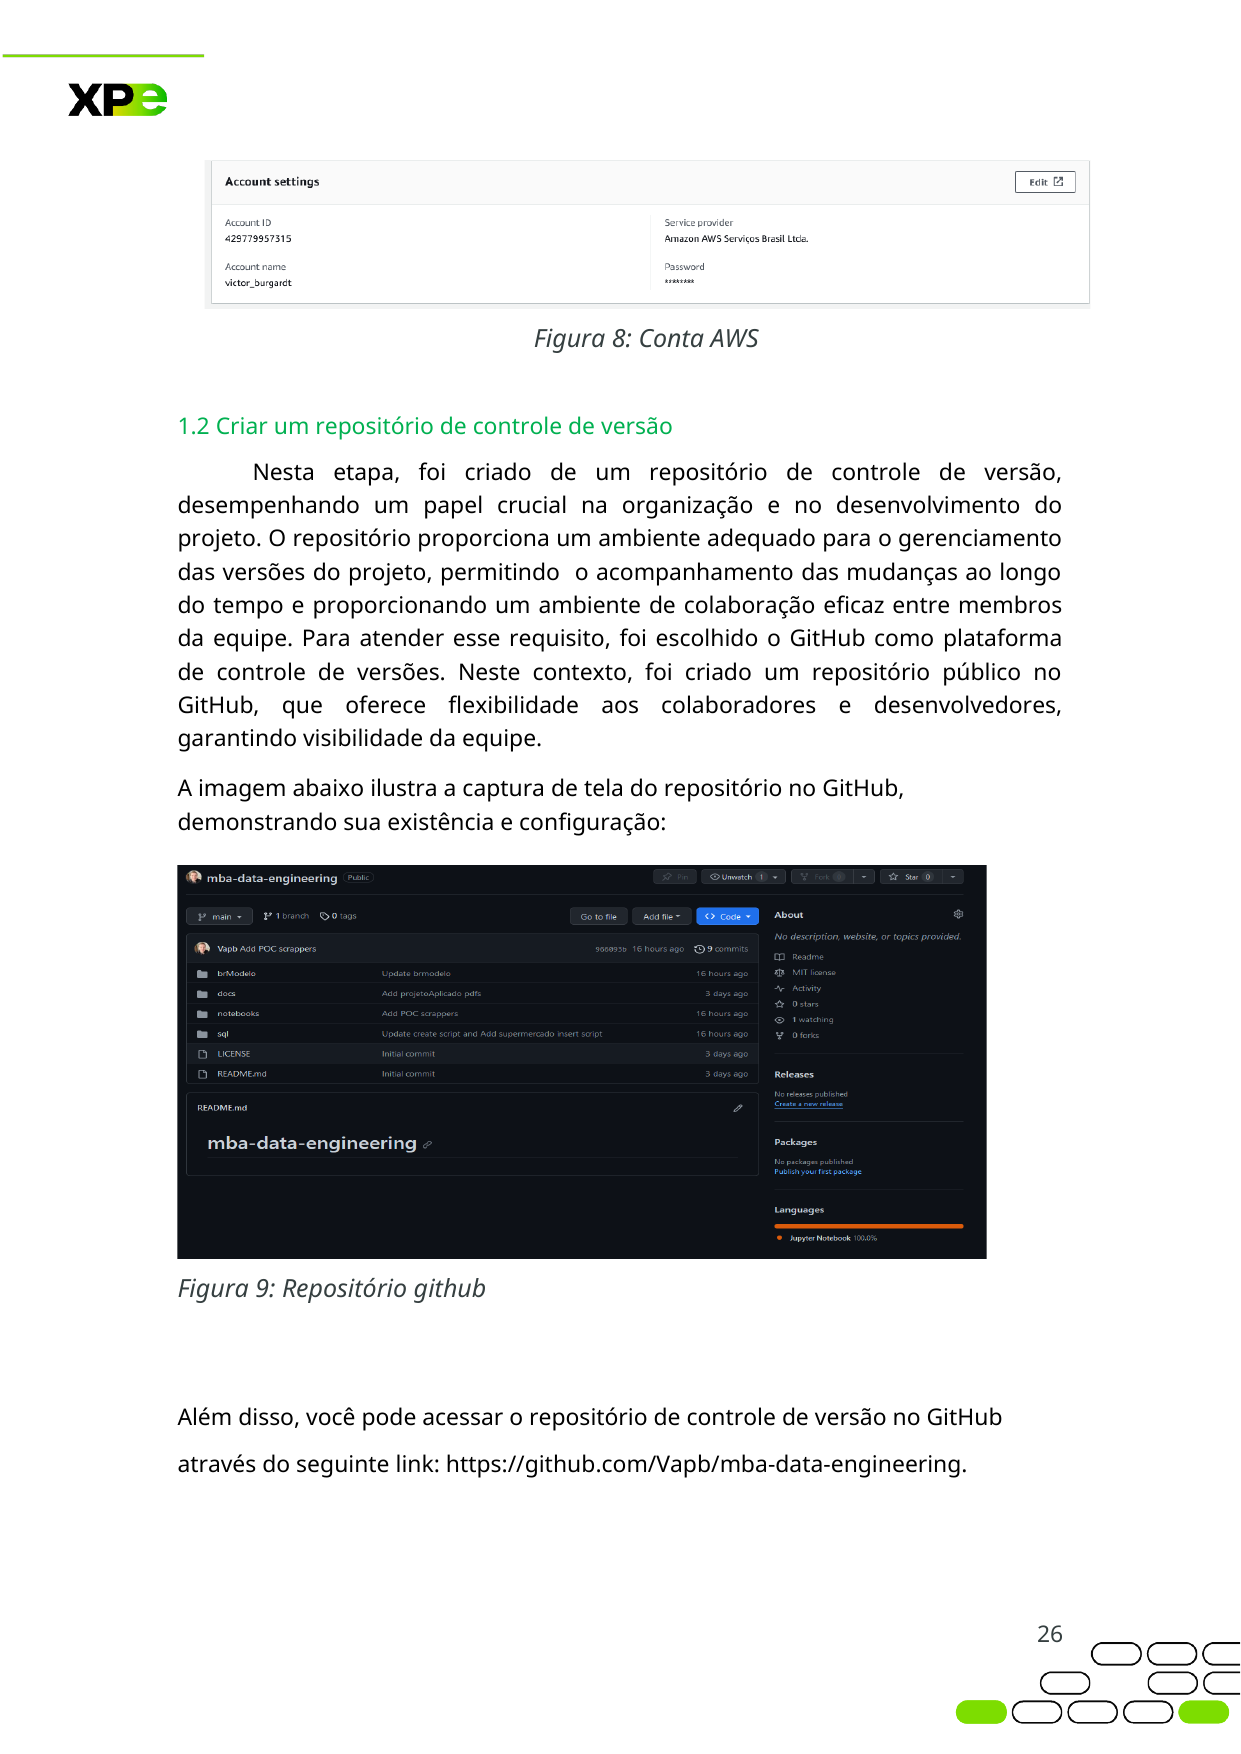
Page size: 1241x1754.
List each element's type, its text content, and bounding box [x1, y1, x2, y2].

picture [177, 865, 987, 1259]
text 1.2 Criar um repositório de controle de versão [177, 367, 1063, 441]
picture [2, 51, 205, 148]
text Nesta etapa, foi criado de um repositório de controle de versão, desempenhando um papel crucial na organização e no desenvolvimento do projeto. O repositório proporciona um ambiente adequado para o gerenciamento das versões do projeto, permitindo o acompanhamento das mudanças ao longo do tempo e proporcionando um ambiente de colaboração eficaz entre membros da equipe. Para atender esse requisito, foi escolhido o GitHub como plataforma de controle de versões. Neste contexto, foi criado um repositório público no GitHub, que oferece flexibilidade aos colaboradores e desenvolvedores, garantindo visibilidade da equipe. [177, 453, 1063, 753]
text Figura 8: Conta AWS [177, 160, 1118, 355]
text A imagem abaixo ilustra a captura de tela do repositório no GitHub, demonstrando sua existência e configuração: [177, 770, 1063, 837]
picture [204, 160, 1091, 309]
picture [955, 1642, 1241, 1724]
text Figura 9: Repositório github [177, 1259, 987, 1305]
text Além disso, você pode acessar o repositório de controle de versão no GitHub através do seguinte link: https://github.com/Vapb/mba-data-engineering. [177, 1401, 1063, 1479]
